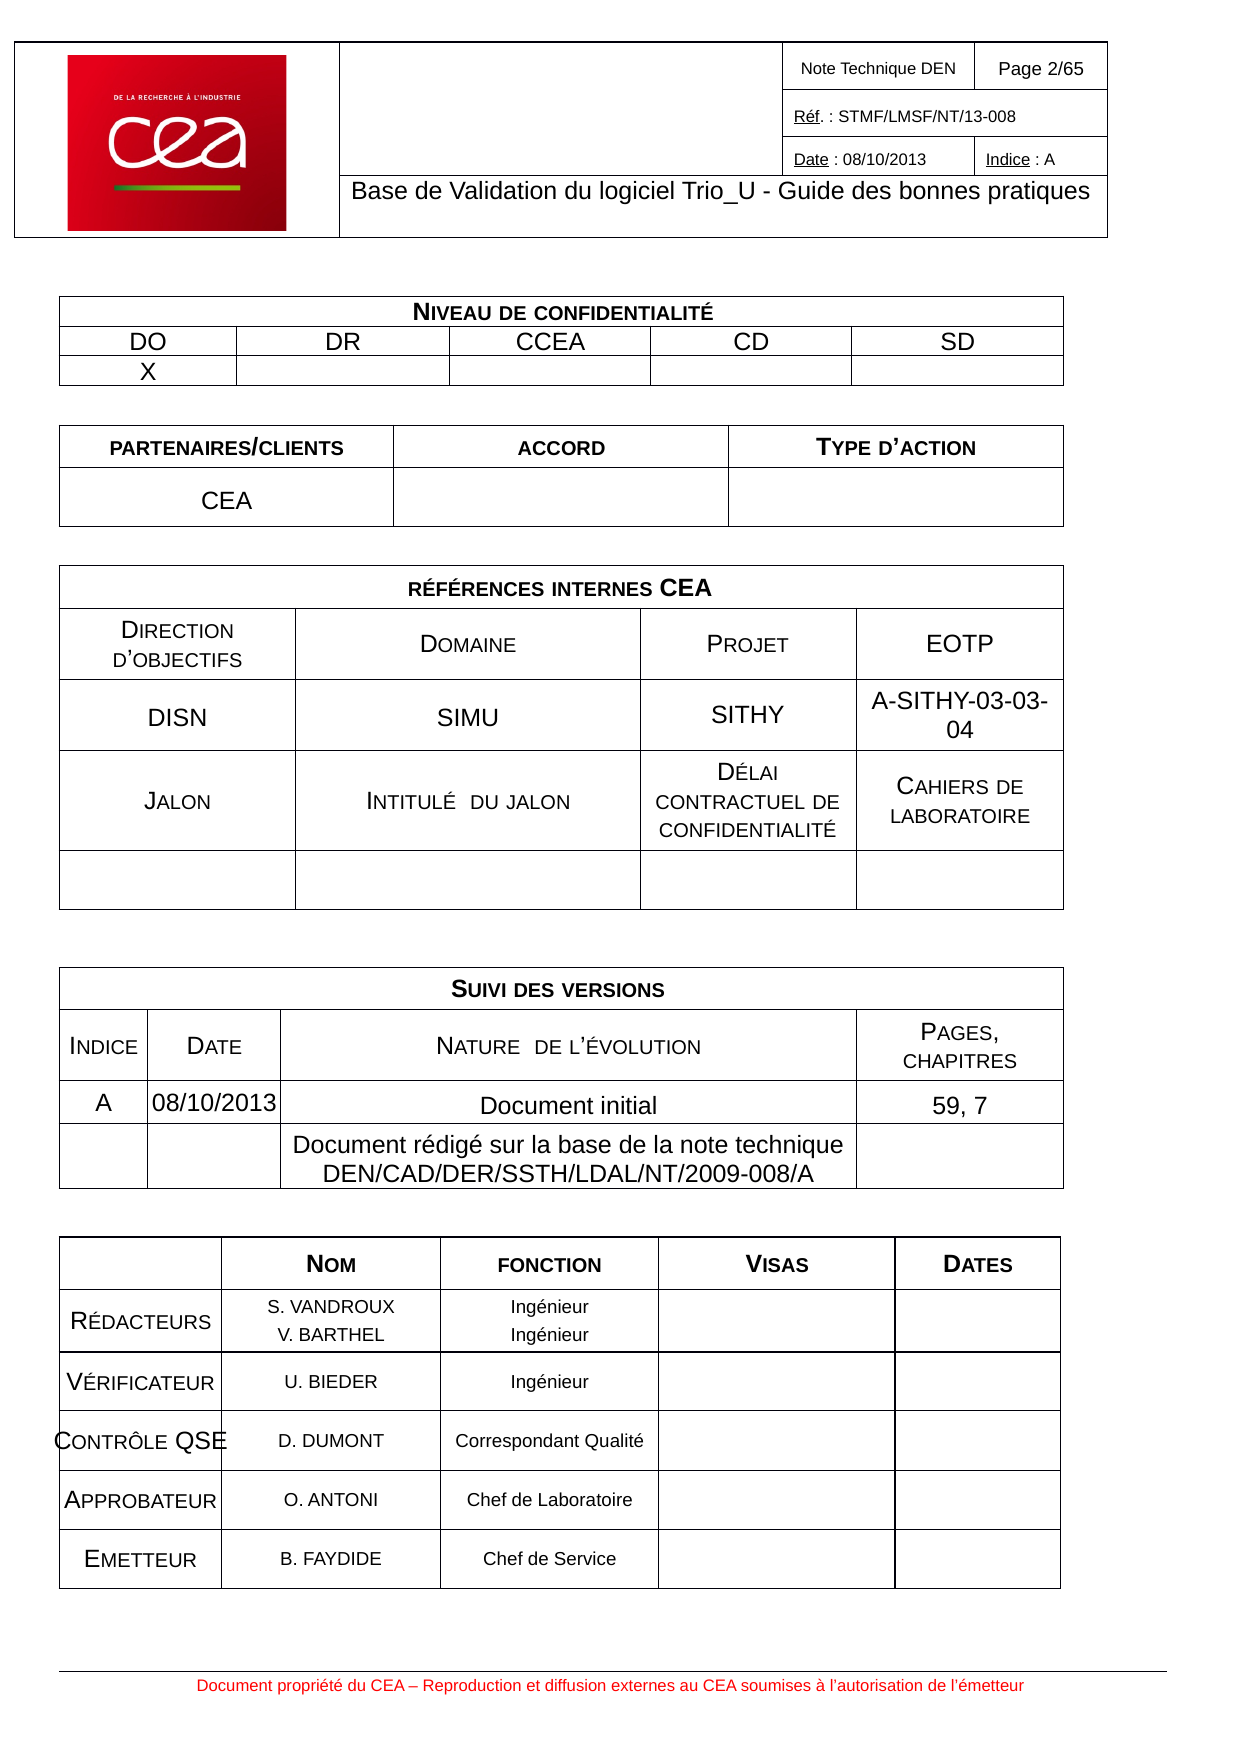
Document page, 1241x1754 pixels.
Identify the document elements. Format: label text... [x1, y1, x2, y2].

table_cell Indice [60, 1010, 147, 1080]
table_cell Intitulé du jalon [296, 751, 640, 849]
table_cell Rédacteurs [60, 1290, 221, 1351]
table_cell Emetteur [60, 1530, 221, 1588]
table_cell [237, 356, 449, 385]
table_header [60, 1238, 221, 1288]
table_cell Ingénieur [441, 1353, 658, 1410]
table_cell [857, 851, 1063, 908]
table_cell B. FAYDIDE [222, 1530, 440, 1588]
table_cell Chef de Service [441, 1530, 658, 1588]
table_cell CCEA [450, 327, 650, 355]
table_cell Chef de Laboratoire [441, 1471, 658, 1528]
table_cell [450, 356, 650, 385]
table_cell [896, 1411, 1060, 1469]
table_cell 08/10/2013 [148, 1081, 280, 1123]
table_cell Jalon [60, 751, 295, 849]
table_cell DO [60, 327, 236, 355]
table_cell [659, 1290, 894, 1351]
table_cell Correspondant Qualité [441, 1411, 658, 1469]
table_cell D. DUMONT [222, 1411, 440, 1469]
table_cell U. BIEDER [222, 1353, 440, 1410]
table_cell [296, 851, 640, 908]
table_cell Projet [641, 609, 856, 679]
table_cell CEA [60, 468, 393, 526]
table_header fonction [441, 1238, 658, 1288]
table_cell SD [852, 327, 1063, 355]
table_cell [659, 1471, 894, 1528]
table_cell Nature de l’évolution [281, 1010, 856, 1080]
table_header partenaires/clients [60, 426, 393, 467]
table_cell CD [651, 327, 851, 355]
table_cell [60, 1124, 147, 1187]
table_cell A-SITHY-03-03-04 [857, 680, 1063, 750]
table_cell [659, 1411, 894, 1469]
table_cell [394, 468, 728, 526]
table_cell Cahiers de laboratoire [857, 751, 1063, 849]
table_header Type d’action [729, 426, 1063, 467]
table_header Niveau de confidentialité [60, 297, 1063, 326]
table_cell A [60, 1081, 147, 1123]
table_cell EOTP [857, 609, 1063, 679]
table_cell [852, 356, 1063, 385]
table_cell S. VANDROUX V. BARTHEL [222, 1290, 440, 1351]
table_cell Vérificateur [60, 1353, 221, 1410]
table_cell Contrôle QSE [60, 1411, 221, 1469]
table_cell Domaine [296, 609, 640, 679]
table_cell [148, 1124, 280, 1187]
table_cell [896, 1471, 1060, 1528]
table_cell DISN [60, 680, 295, 750]
table_cell [651, 356, 851, 385]
table_cell [896, 1353, 1060, 1410]
table_cell O. ANTONI [222, 1471, 440, 1528]
table_cell Délai contractuel de confidentialité [641, 751, 856, 849]
table_cell X [60, 356, 236, 385]
table_cell [641, 851, 856, 908]
table_header références internes CEA [60, 566, 1063, 608]
table_cell [896, 1530, 1060, 1588]
table_cell [857, 1124, 1063, 1187]
table_cell Document rédigé sur la base de la note technique DEN/CAD/DER/SSTH/LDAL/NT/2009-008/A [281, 1124, 856, 1187]
table_cell Pages, chapitres [857, 1010, 1063, 1080]
table_cell Date [148, 1010, 280, 1080]
table_cell Document initial [281, 1081, 856, 1123]
table_cell Ingénieur Ingénieur [441, 1290, 658, 1351]
table_cell 59, 7 [857, 1081, 1063, 1123]
table_cell Direction d’objectifs [60, 609, 295, 679]
table_header Nom [222, 1238, 440, 1288]
table_header Visas [659, 1238, 894, 1288]
table_cell Approbateur [60, 1471, 221, 1528]
table_header Dates [896, 1238, 1060, 1288]
table_cell SIMU [296, 680, 640, 750]
table_cell DR [237, 327, 449, 355]
table_cell [60, 851, 295, 908]
table_cell SITHY [641, 680, 856, 750]
picture [67, 55, 287, 231]
table_cell [896, 1290, 1060, 1351]
table_header Suivi des versions [60, 968, 1063, 1009]
table_header accord [394, 426, 728, 467]
table_cell [659, 1530, 894, 1588]
table_cell [729, 468, 1063, 526]
table_cell [659, 1353, 894, 1410]
